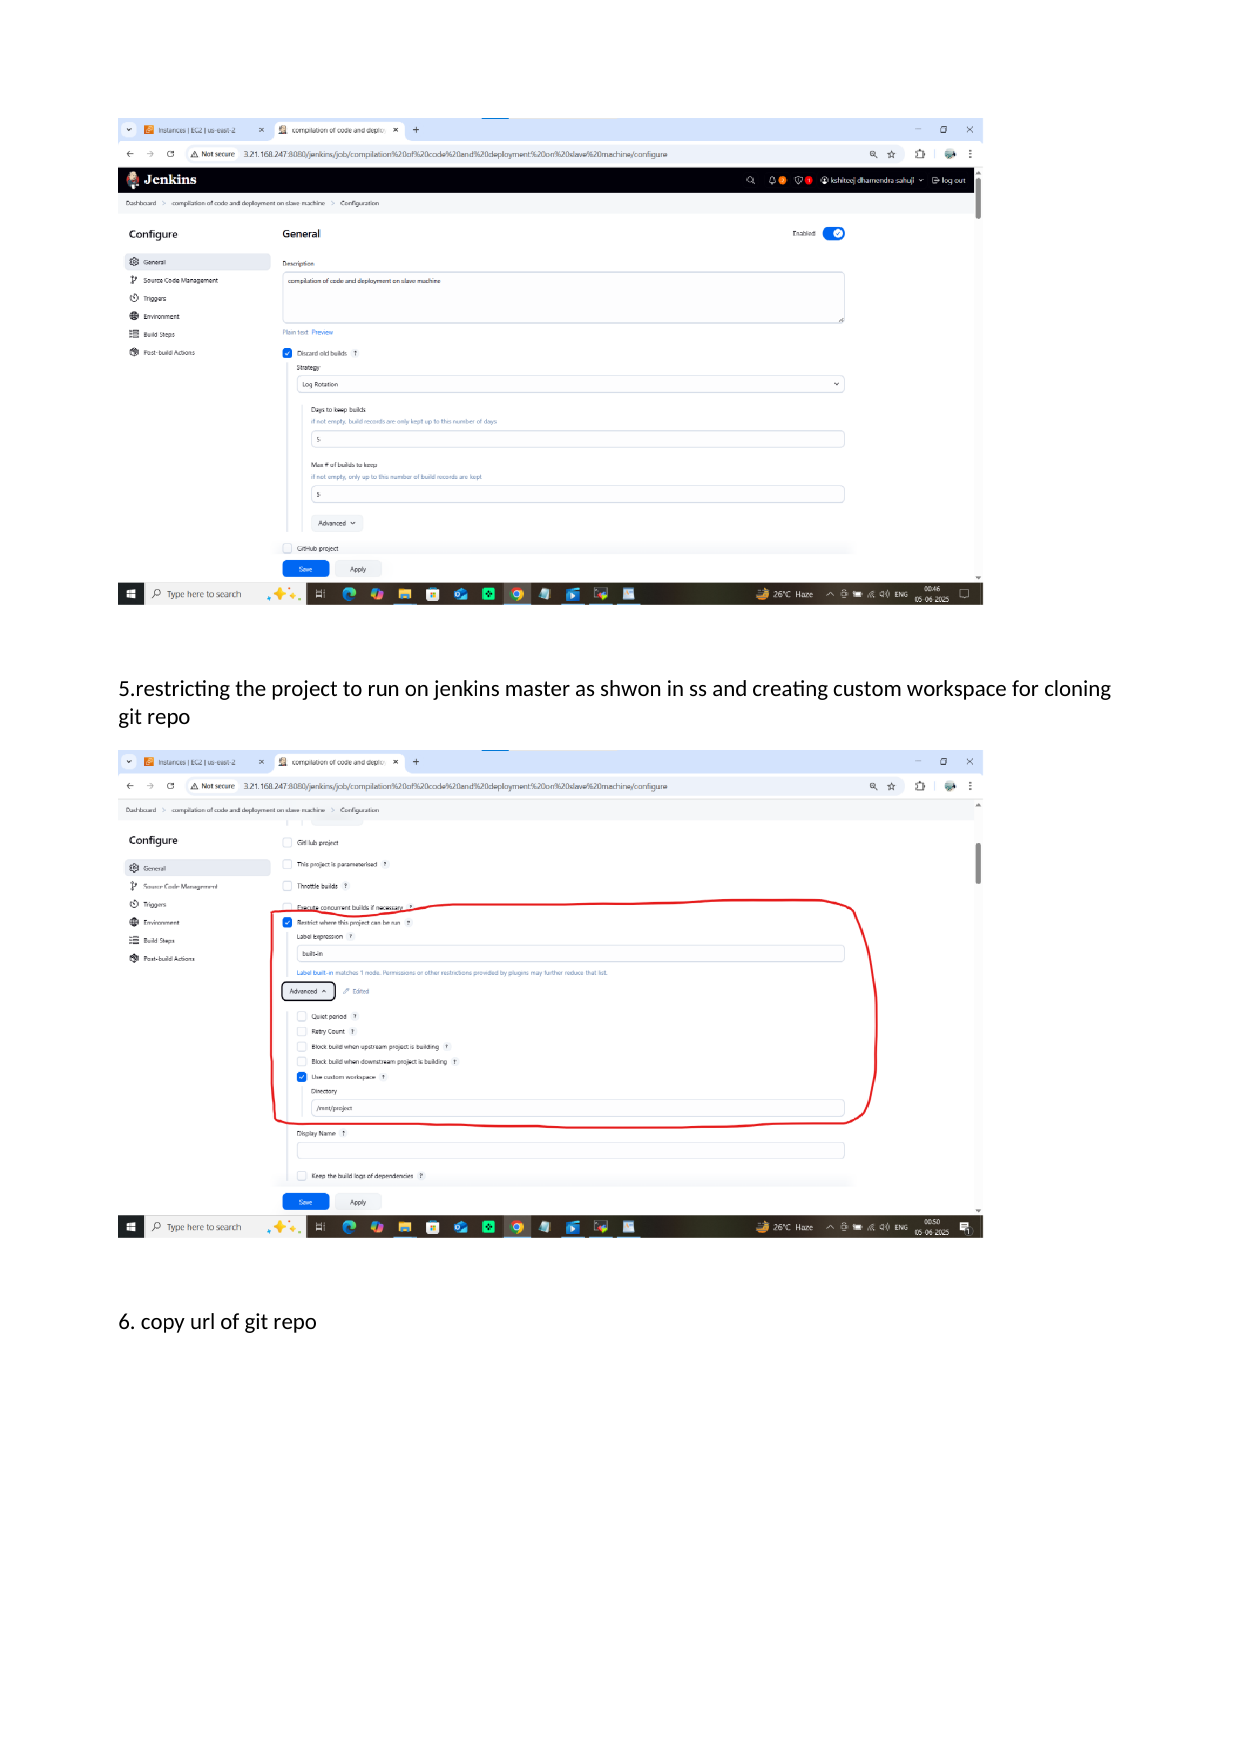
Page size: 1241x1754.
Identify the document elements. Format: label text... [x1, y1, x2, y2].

text 6. copy url of git repo [118, 1307, 1122, 1335]
text 5.restricting the project to run on jenkins master as shwon in ss and creating custom workspace for cloning git repo [118, 674, 1122, 730]
